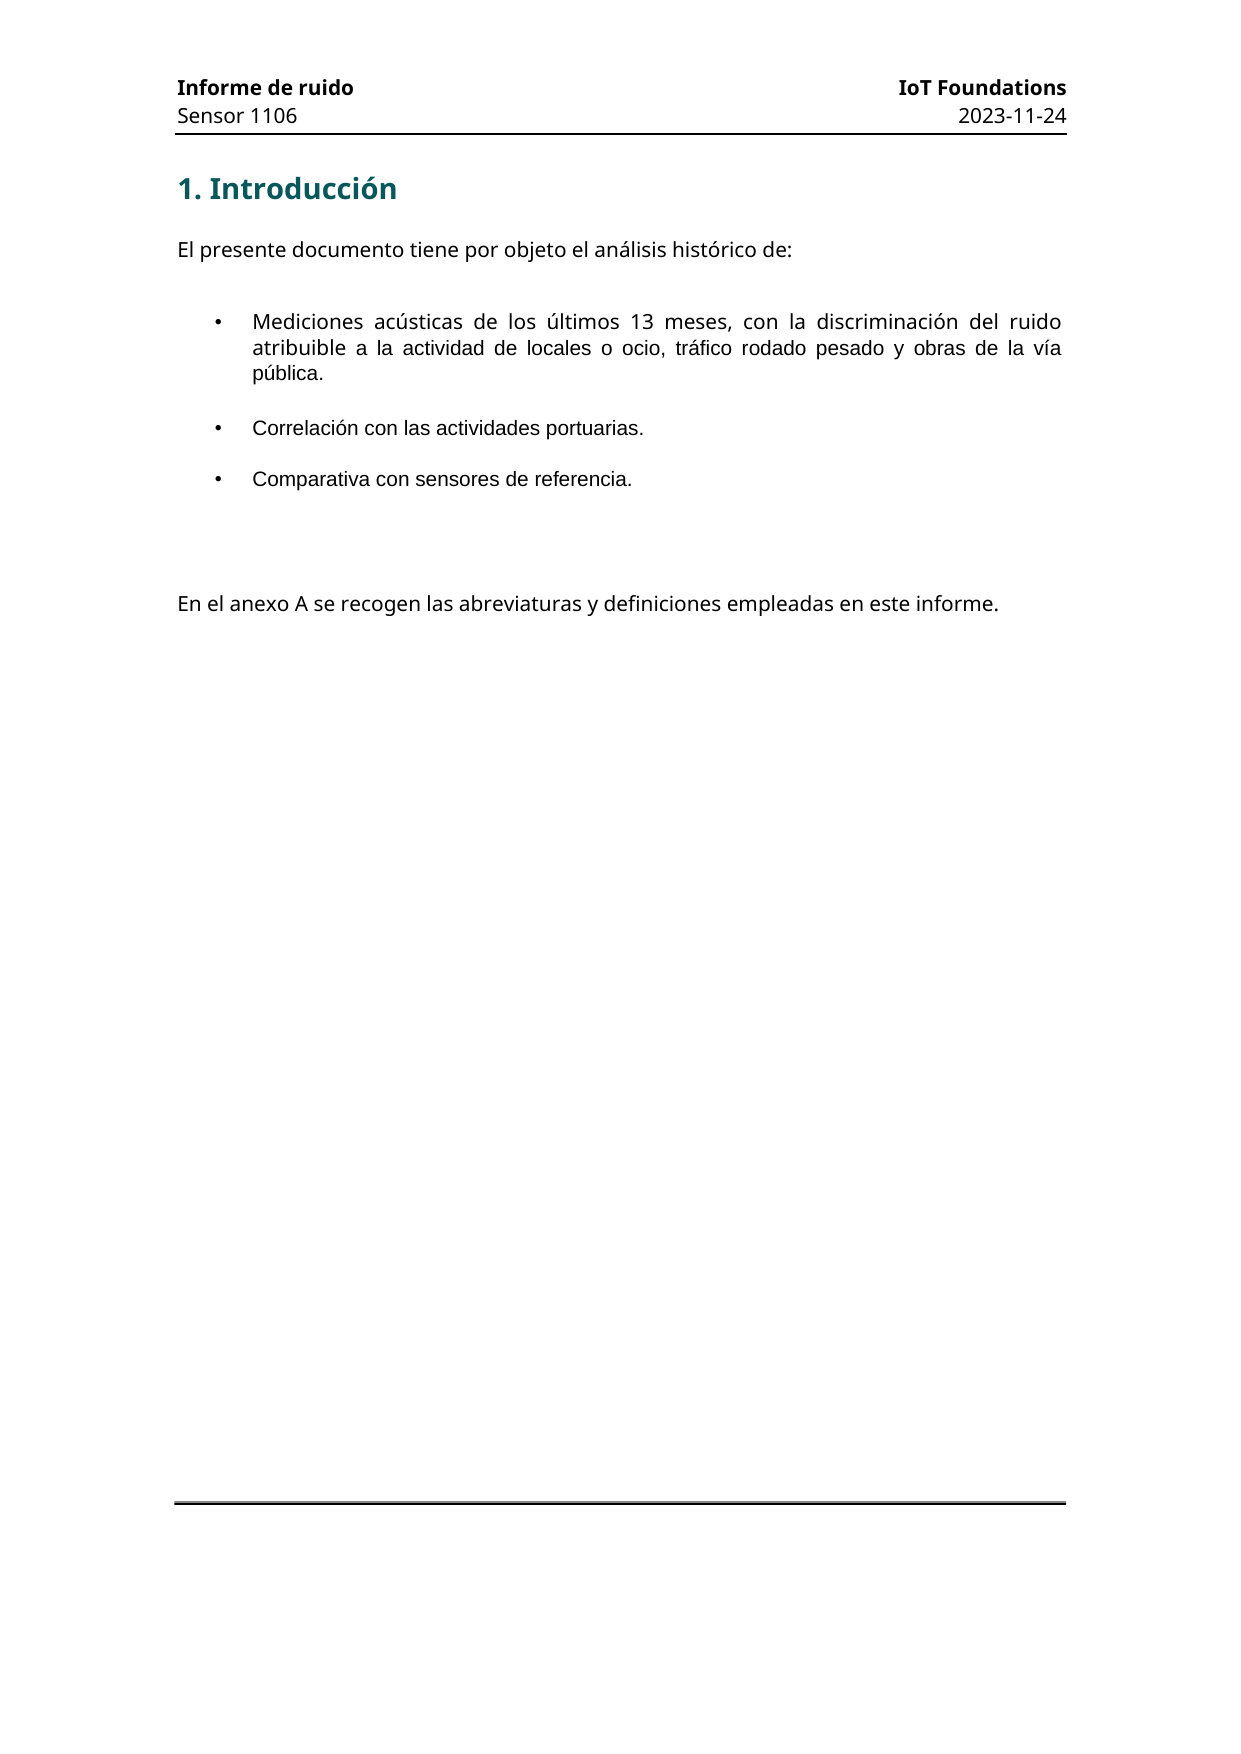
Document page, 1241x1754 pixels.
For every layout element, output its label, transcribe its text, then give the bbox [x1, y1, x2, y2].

table_header IoT Foundations [575, 73, 1067, 102]
picture [174, 1501, 1067, 1505]
text 1. Introducción [177, 168, 1090, 208]
text El presente documento tiene por objeto el análisis histórico de: [177, 235, 1090, 264]
list Comparativa con sensores de referencia. [214, 468, 1062, 491]
table_header Informe de ruido [175, 73, 575, 102]
list Correlación con las actividades portuarias. [214, 416, 1062, 440]
table_cell 2023-11-24 [575, 102, 1067, 130]
table_cell Sensor 1106 [175, 102, 575, 130]
text En el anexo A se recogen las abreviaturas y definiciones empleadas en este informe. [177, 589, 1090, 618]
list Mediciones acústicas de los últimos 13 meses, con la discriminación del ruido atribuible a la actividad de locales o ocio, tráfico rodado pesado y obras de la vía pública. [214, 308, 1062, 384]
